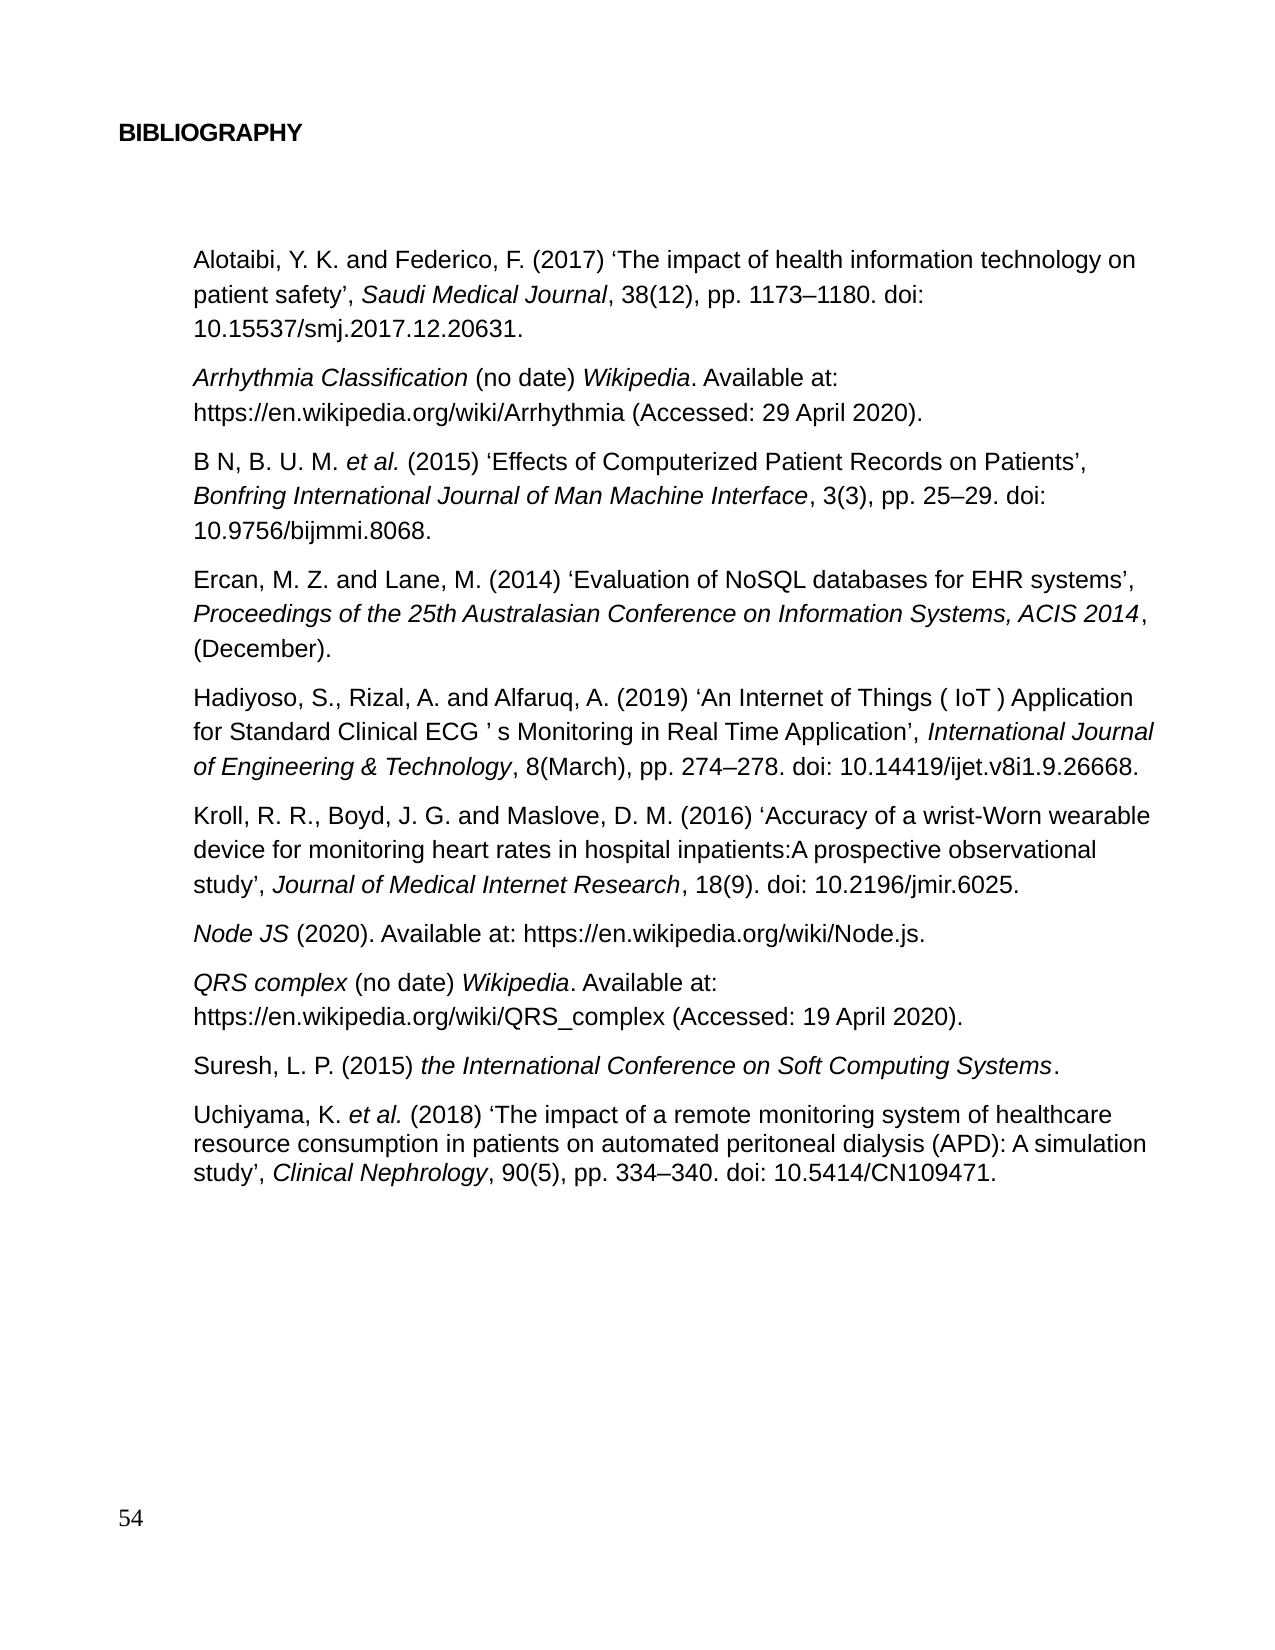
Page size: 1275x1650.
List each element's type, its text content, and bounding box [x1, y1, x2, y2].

list Alotaibi, Y. K. and Federico, F. (2017) ‘The impact of health information technology on patient safety’, Saudi Medical Journal, 38(12), pp. 1173–1180. doi: 10.15537/smj.2017.12.20631. [156, 245, 1157, 343]
list QRS complex (no date) Wikipedia. Available at: https://en.wikipedia.org/wiki/QRS_complex (Accessed: 19 April 2020). [156, 968, 1157, 1031]
list Hadiyoso, S., Rizal, A. and Alfaruq, A. (2019) ‘An Internet of Things ( IoT ) Application for Standard Clinical ECG ’ s Monitoring in Real Time Application’, International Journal of Engineering & Technology, 8(March), pp. 274–278. doi: 10.14419/ijet.v8i1.9.26668. [156, 683, 1157, 780]
list Arrhythmia Classification (no date) Wikipedia. Available at: https://en.wikipedia.org/wiki/Arrhythmia (Accessed: 29 April 2020). [156, 363, 1157, 426]
text BIBLIOGRAPHY [118, 118, 1157, 147]
list Suresh, L. P. (2015) the International Conference on Soft Computing Systems. [156, 1051, 1157, 1080]
list Uchiyama, K. et al. (2018) ‘The impact of a remote monitoring system of healthcare resource consumption in patients on automated peritoneal dialysis (APD): A simulation study’, Clinical Nephrology, 90(5), pp. 334–340. doi: 10.5414/CN109471. [156, 1100, 1157, 1187]
list Node JS (2020). Available at: https://en.wikipedia.org/wiki/Node.js. [156, 919, 1157, 947]
list Kroll, R. R., Boyd, J. G. and Maslove, D. M. (2016) ‘Accuracy of a wrist-Worn wearable device for monitoring heart rates in hospital inpatients:A prospective observational study’, Journal of Medical Internet Research, 18(9). doi: 10.2196/jmir.6025. [156, 801, 1157, 898]
list Ercan, M. Z. and Lane, M. (2014) ‘Evaluation of NoSQL databases for EHR systems’, Proceedings of the 25th Australasian Conference on Information Systems, ACIS 2014, (December). [156, 565, 1157, 662]
list B N, B. U. M. et al. (2015) ‘Effects of Computerized Patient Records on Patients’, Bonfring International Journal of Man Machine Interface, 3(3), pp. 25–29. doi: 10.9756/bijmmi.8068. [156, 447, 1157, 544]
